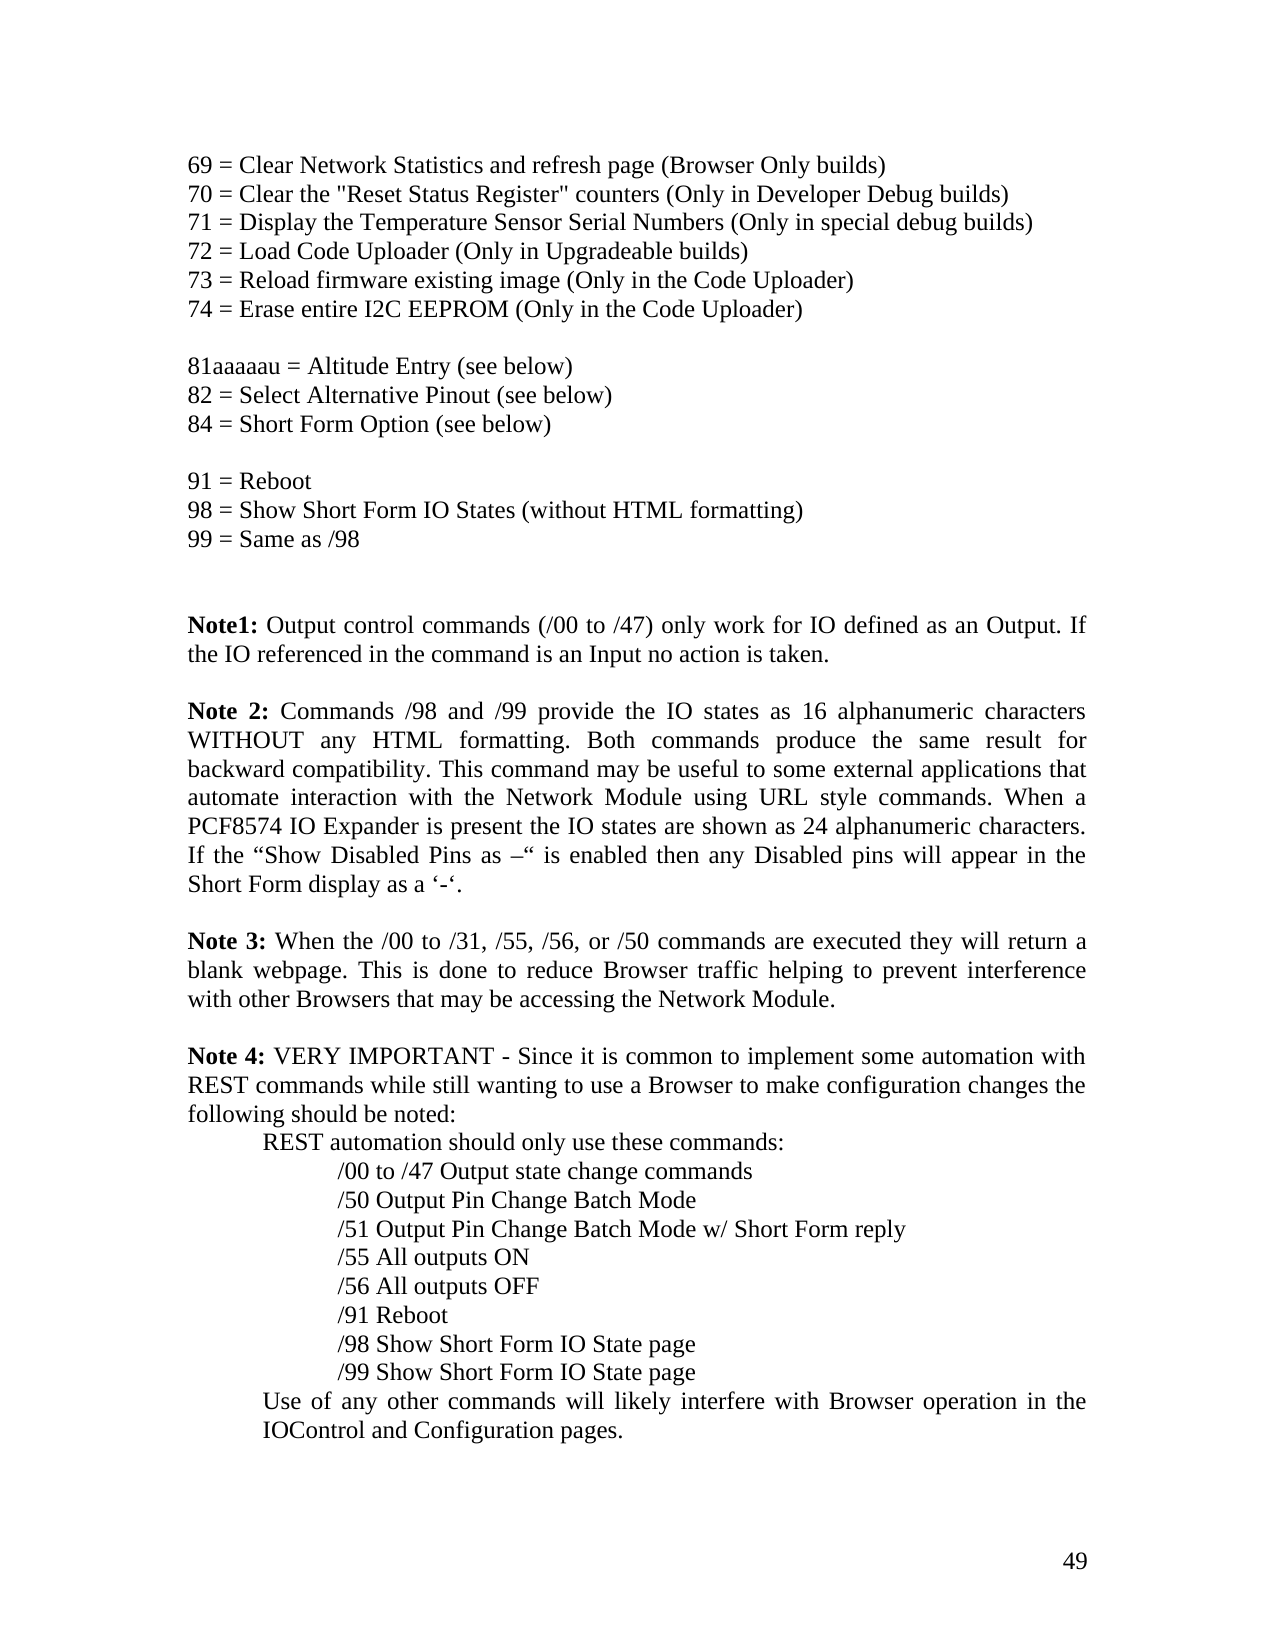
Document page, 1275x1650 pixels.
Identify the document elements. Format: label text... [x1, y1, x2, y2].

text /50 Output Pin Change Batch Mode [337, 1185, 1087, 1214]
text 70 = Clear the "Reset Status Register" counters (Only in Developer Debug builds) [187, 179, 1087, 207]
text /99 Show Short Form IO State page [337, 1357, 1087, 1386]
text 72 = Load Code Uploader (Only in Upgradeable builds) [187, 236, 1087, 265]
text 84 = Short Form Option (see below) [187, 409, 1087, 437]
text /98 Show Short Form IO State page [337, 1329, 1087, 1357]
text REST automation should only use these commands: [262, 1127, 1087, 1156]
text 71 = Display the Temperature Sensor Serial Numbers (Only in special debug builds) [187, 207, 1087, 236]
text 81aaaaau = Altitude Entry (see below) [187, 351, 1087, 380]
text /00 to /47 Output state change commands [337, 1156, 1087, 1185]
text Use of any other commands will likely interfere with Browser operation in the IOControl and Configuration pages. [262, 1386, 1087, 1444]
text 69 = Clear Network Statistics and refresh page (Browser Only builds) [187, 150, 1087, 179]
text /51 Output Pin Change Batch Mode w/ Short Form reply [337, 1214, 1087, 1242]
text Note 3: When the /00 to /31, /55, /56, or /50 commands are executed they will return a blank webpage. This is done to reduce Browser traffic helping to prevent interference with other Browsers that may be accessing the Network Module. [187, 926, 1087, 1012]
text /55 All outputs ON [337, 1242, 1087, 1271]
text Note 2: Commands /98 and /99 provide the IO states as 16 alphanumeric characters WITHOUT any HTML formatting. Both commands produce the same result for backward compatibility. This command may be useful to some external applications that automate interaction with the Network Module using URL style commands. When a PCF8574 IO Expander is present the IO states are shown as 24 alphanumeric characters. If the “Show Disabled Pins as –“ is enabled then any Disabled pins will appear in the Short Form display as a ‘-‘. [187, 696, 1087, 897]
text 98 = Show Short Form IO States (without HTML formatting) [187, 495, 1087, 524]
text 74 = Erase entire I2C EEPROM (Only in the Code Uploader) [187, 294, 1087, 322]
text 82 = Select Alternative Pinout (see below) [187, 380, 1087, 409]
text Note1: Output control commands (/00 to /47) only work for IO defined as an Output. If the IO referenced in the command is an Input no action is taken. [187, 610, 1087, 667]
text Note 4: VERY IMPORTANT - Since it is common to implement some automation with REST commands while still wanting to use a Browser to make configuration changes the following should be noted: [187, 1041, 1087, 1127]
text 91 = Reboot [187, 466, 1087, 495]
text /91 Reboot [337, 1300, 1087, 1329]
text /56 All outputs OFF [337, 1271, 1087, 1300]
text 99 = Same as /98 [187, 524, 1087, 552]
text 73 = Reload firmware existing image (Only in the Code Uploader) [187, 265, 1087, 294]
